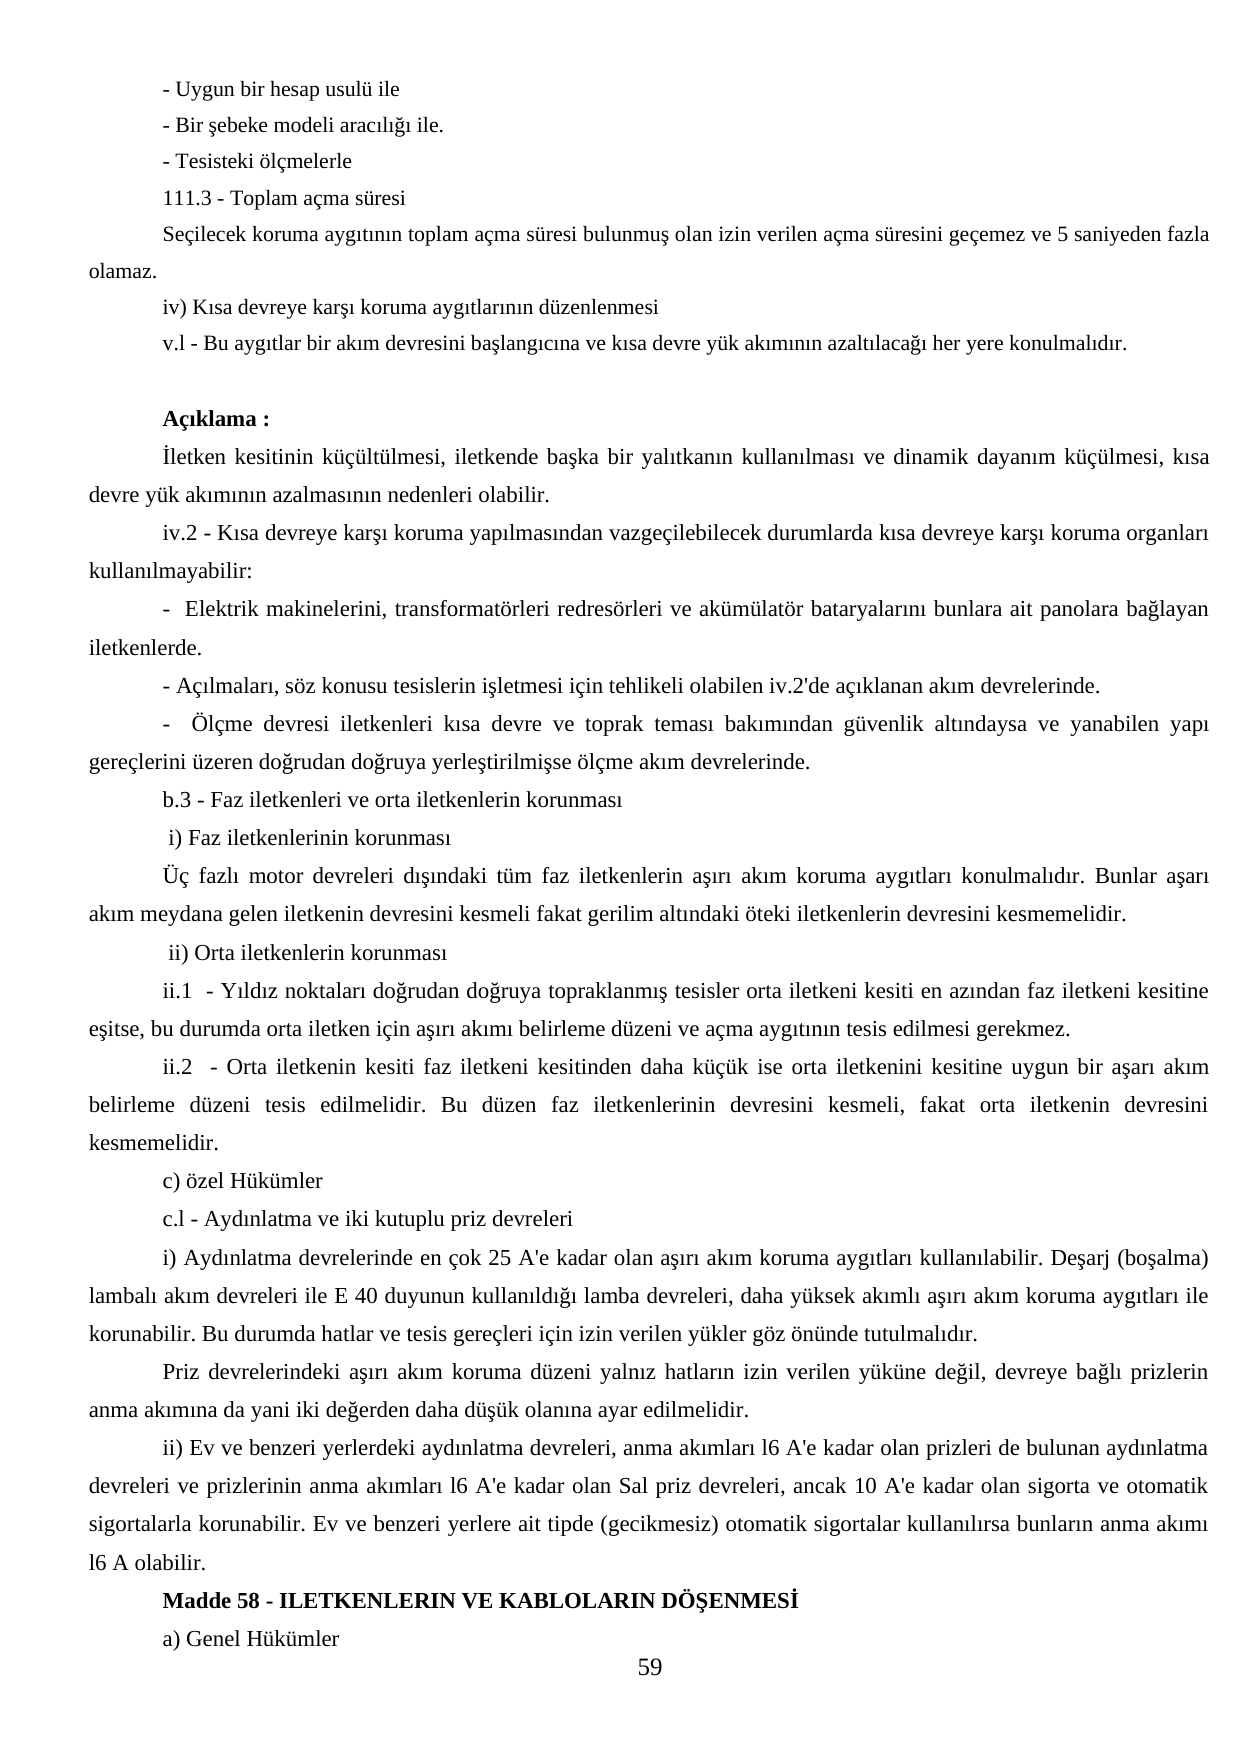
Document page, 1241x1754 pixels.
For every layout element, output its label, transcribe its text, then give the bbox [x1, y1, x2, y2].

text iv) Kısa devreye karşı koruma aygıtlarının düzenlenmesi [88, 295, 1211, 319]
text v.l - Bu aygıtlar bir akım devresini başlangıcına ve kısa devre yük akımının azaltılacağı her yere konulmalıdır. [88, 331, 1211, 356]
text b.3 - Faz iletkenleri ve orta iletkenlerin korunması [88, 787, 1211, 812]
text - Uygun bir hesap usulü ile [88, 77, 1211, 101]
text Açıklama : [88, 406, 1211, 431]
text - Açılmaları, söz konusu tesislerin işletmesi için tehlikeli olabilen iv.2'de açıklanan akım devrelerinde. [88, 673, 1211, 698]
text - Tesisteki ölçmelerle [88, 149, 1211, 174]
text - Bir şebeke modeli aracılığı ile. [88, 113, 1211, 137]
text 111.3 - Toplam açma süresi [88, 186, 1211, 210]
text Madde 58 - ILETKENLERIN VE KABLOLARIN DÖŞENMESİ [88, 1588, 1211, 1613]
text Üç fazlı motor devreleri dışındaki tüm faz iletkenlerin aşırı akım koruma aygıtları konulmalıdır. Bunlar aşarı akım meydana gelen iletkenin devresini kesmeli fakat gerilim altındaki öteki iletkenlerin devresini kesmemelidir. [88, 863, 1211, 927]
text iv.2 - Kısa devreye karşı koruma yapılmasından vazgeçilebilecek durumlarda kısa devreye karşı koruma organları kullanılmayabilir: [88, 520, 1211, 584]
text ii.1 - Yıldız noktaları doğrudan doğruya topraklanmış tesisler orta iletkeni kesiti en azından faz iletkeni kesitine eşitse, bu durumda orta iletken için aşırı akımı belirleme düzeni ve açma aygıtının tesis edilmesi gerekmez. [88, 978, 1211, 1041]
text ii) Ev ve benzeri yerlerdeki aydınlatma devreleri, anma akımları l6 A'e kadar olan prizleri de bulunan aydınlatma devreleri ve prizlerinin anma akımları l6 A'e kadar olan Sal priz devreleri, ancak 10 A'e kadar olan sigorta ve otomatik sigortalarla korunabilir. Ev ve benzeri yerlere ait tipde (gecikmesiz) otomatik sigortalar kullanılırsa bunların anma akımı l6 A olabilir. [88, 1435, 1211, 1575]
text ii.2 - Orta iletkenin kesiti faz iletkeni kesitinden daha küçük ise orta iletkenini kesitine uygun bir aşarı akım belirleme düzeni tesis edilmelidir. Bu düzen faz iletkenlerinin devresini kesmeli, fakat orta iletkenin devresini kesmemelidir. [88, 1054, 1211, 1156]
text - Elektrik makinelerini, transformatörleri redresörleri ve akümülatör bataryalarını bunlara ait panolara bağlayan iletkenlerde. [88, 596, 1211, 660]
text Seçilecek koruma aygıtının toplam açma süresi bulunmuş olan izin verilen açma süresini geçemez ve 5 saniyeden fazla olamaz. [88, 222, 1211, 283]
text Priz devrelerindeki aşırı akım koruma düzeni yalnız hatların izin verilen yüküne değil, devreye bağlı prizlerin anma akımına da yani iki değerden daha düşük olanına ayar edilmelidir. [88, 1359, 1211, 1422]
text i) Aydınlatma devrelerinde en çok 25 A'e kadar olan aşırı akım koruma aygıtları kullanılabilir. Deşarj (boşalma) lambalı akım devreleri ile E 40 duyunun kullanıldığı lamba devreleri, daha yüksek akımlı aşırı akım koruma aygıtları ile korunabilir. Bu durumda hatlar ve tesis gereçleri için izin verilen yükler göz önünde tutulmalıdır. [88, 1244, 1211, 1346]
text ii) Orta iletkenlerin korunması [88, 939, 1211, 965]
text c.l - Aydınlatma ve iki kutuplu priz devreleri [88, 1206, 1211, 1232]
text c) özel Hükümler [88, 1168, 1211, 1194]
text - Ölçme devresi iletkenleri kısa devre ve toprak teması bakımından güvenlik altındaysa ve yanabilen yapı gereçlerini üzeren doğrudan doğruya yerleştirilmişse ölçme akım devrelerinde. [88, 711, 1211, 774]
text a) Genel Hükümler [88, 1626, 1211, 1651]
text İletken kesitinin küçültülmesi, iletkende başka bir yalıtkanın kullanılması ve dinamik dayanım küçülmesi, kısa devre yük akımının azalmasının nedenleri olabilir. [88, 444, 1211, 507]
text i) Faz iletkenlerinin korunması [88, 825, 1211, 851]
